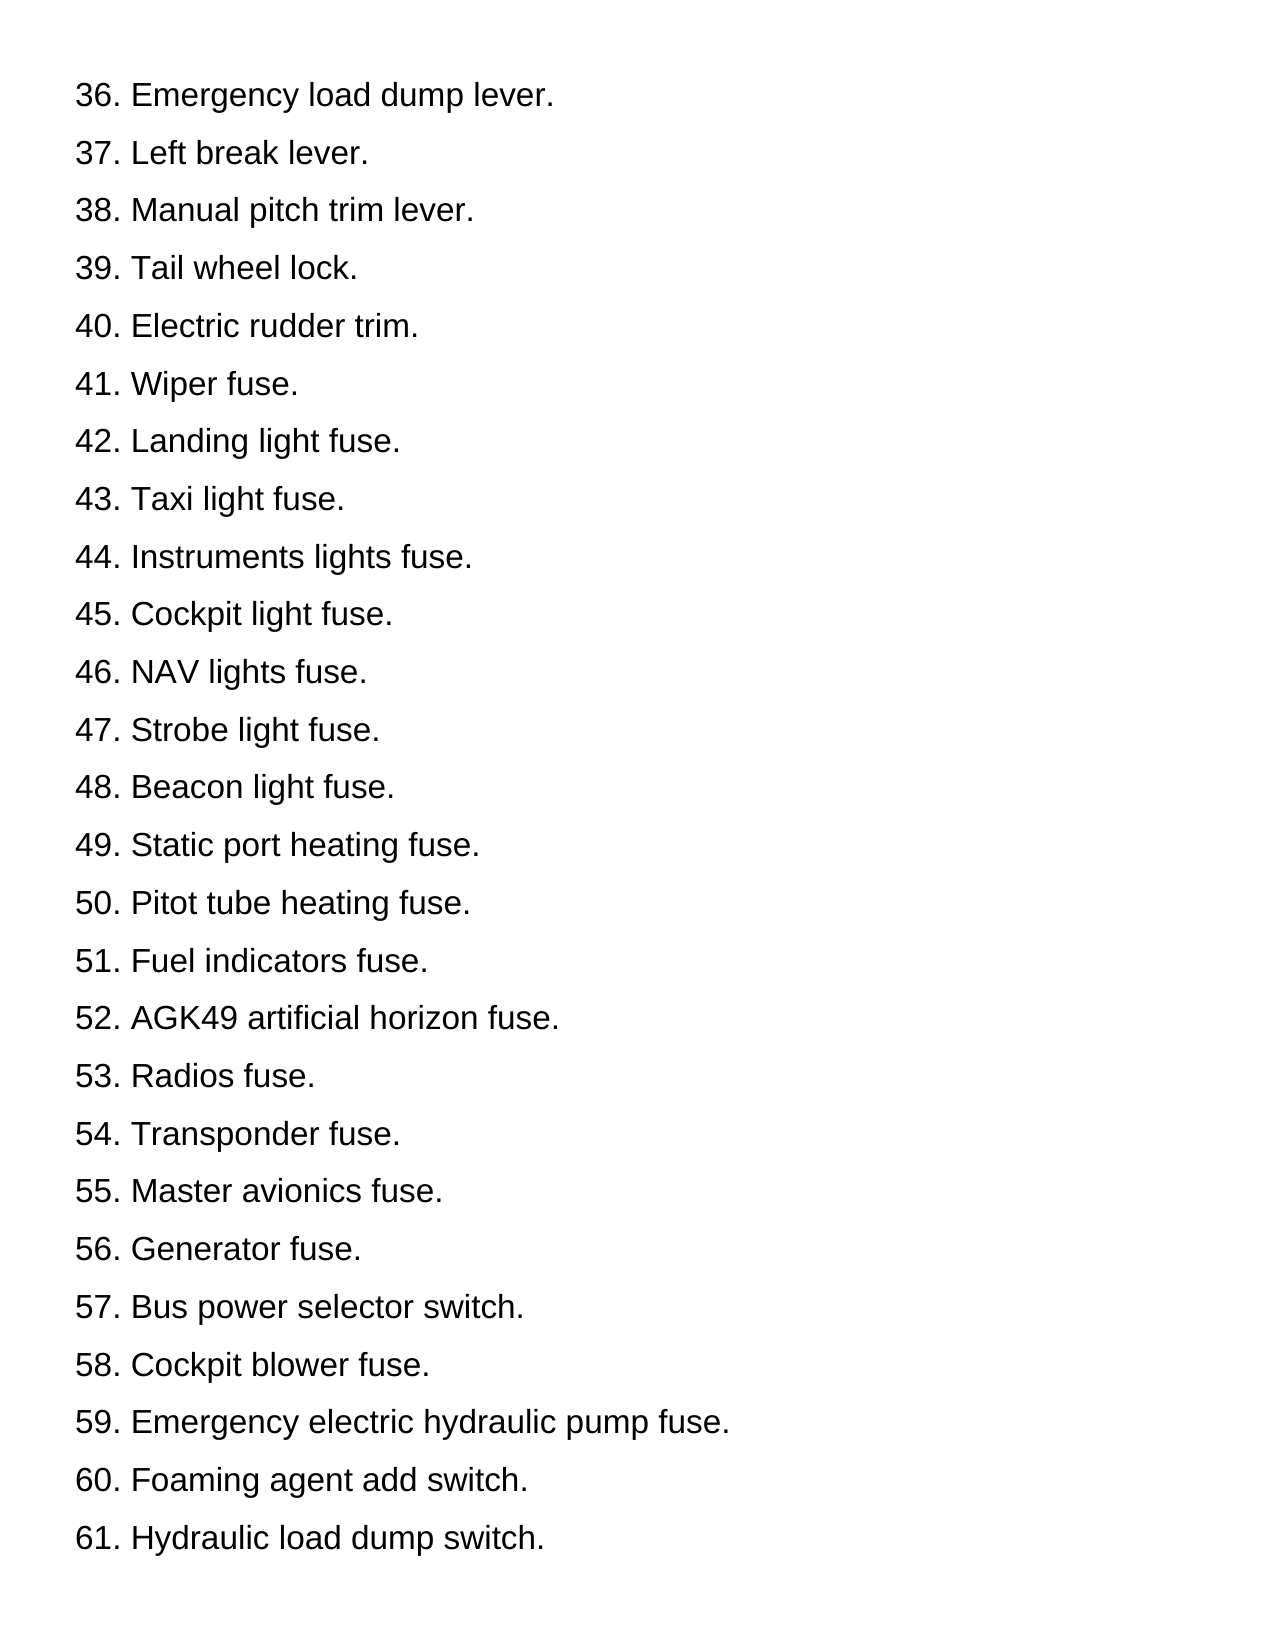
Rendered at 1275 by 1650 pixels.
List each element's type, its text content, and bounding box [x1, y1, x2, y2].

text 53. Radios fuse. [75, 1056, 1200, 1094]
text 45. Cockpit light fuse. [75, 594, 1200, 633]
text 60. Foaming agent add switch. [75, 1460, 1200, 1498]
text 46. NAV lights fuse. [75, 652, 1200, 691]
text 49. Static port heating fuse. [75, 825, 1200, 864]
text 61. Hydraulic load dump switch. [75, 1518, 1200, 1556]
text 57. Bus power selector switch. [75, 1287, 1200, 1325]
text 56. Generator fuse. [75, 1229, 1200, 1268]
text 47. Strobe light fuse. [75, 710, 1200, 748]
text 58. Cockpit blower fuse. [75, 1344, 1200, 1383]
text 55. Master avionics fuse. [75, 1171, 1200, 1210]
text 37. Left break lever. [75, 133, 1200, 171]
text 39. Tail wheel lock. [75, 248, 1200, 287]
text 48. Beacon light fuse. [75, 767, 1200, 806]
text 43. Taxi light fuse. [75, 479, 1200, 517]
text 54. Transponder fuse. [75, 1114, 1200, 1152]
text 42. Landing light fuse. [75, 421, 1200, 460]
text 38. Manual pitch trim lever. [75, 190, 1200, 229]
text 52. AGK49 artificial horizon fuse. [75, 998, 1200, 1037]
text 44. Instruments lights fuse. [75, 537, 1200, 575]
text 40. Electric rudder trim. [75, 306, 1200, 344]
text 50. Pitot tube heating fuse. [75, 883, 1200, 921]
text 36. Emergency load dump lever. [75, 75, 1200, 113]
text 51. Fuel indicators fuse. [75, 941, 1200, 979]
text 41. Wiper fuse. [75, 363, 1200, 402]
text 59. Emergency electric hydraulic pump fuse. [75, 1402, 1200, 1441]
